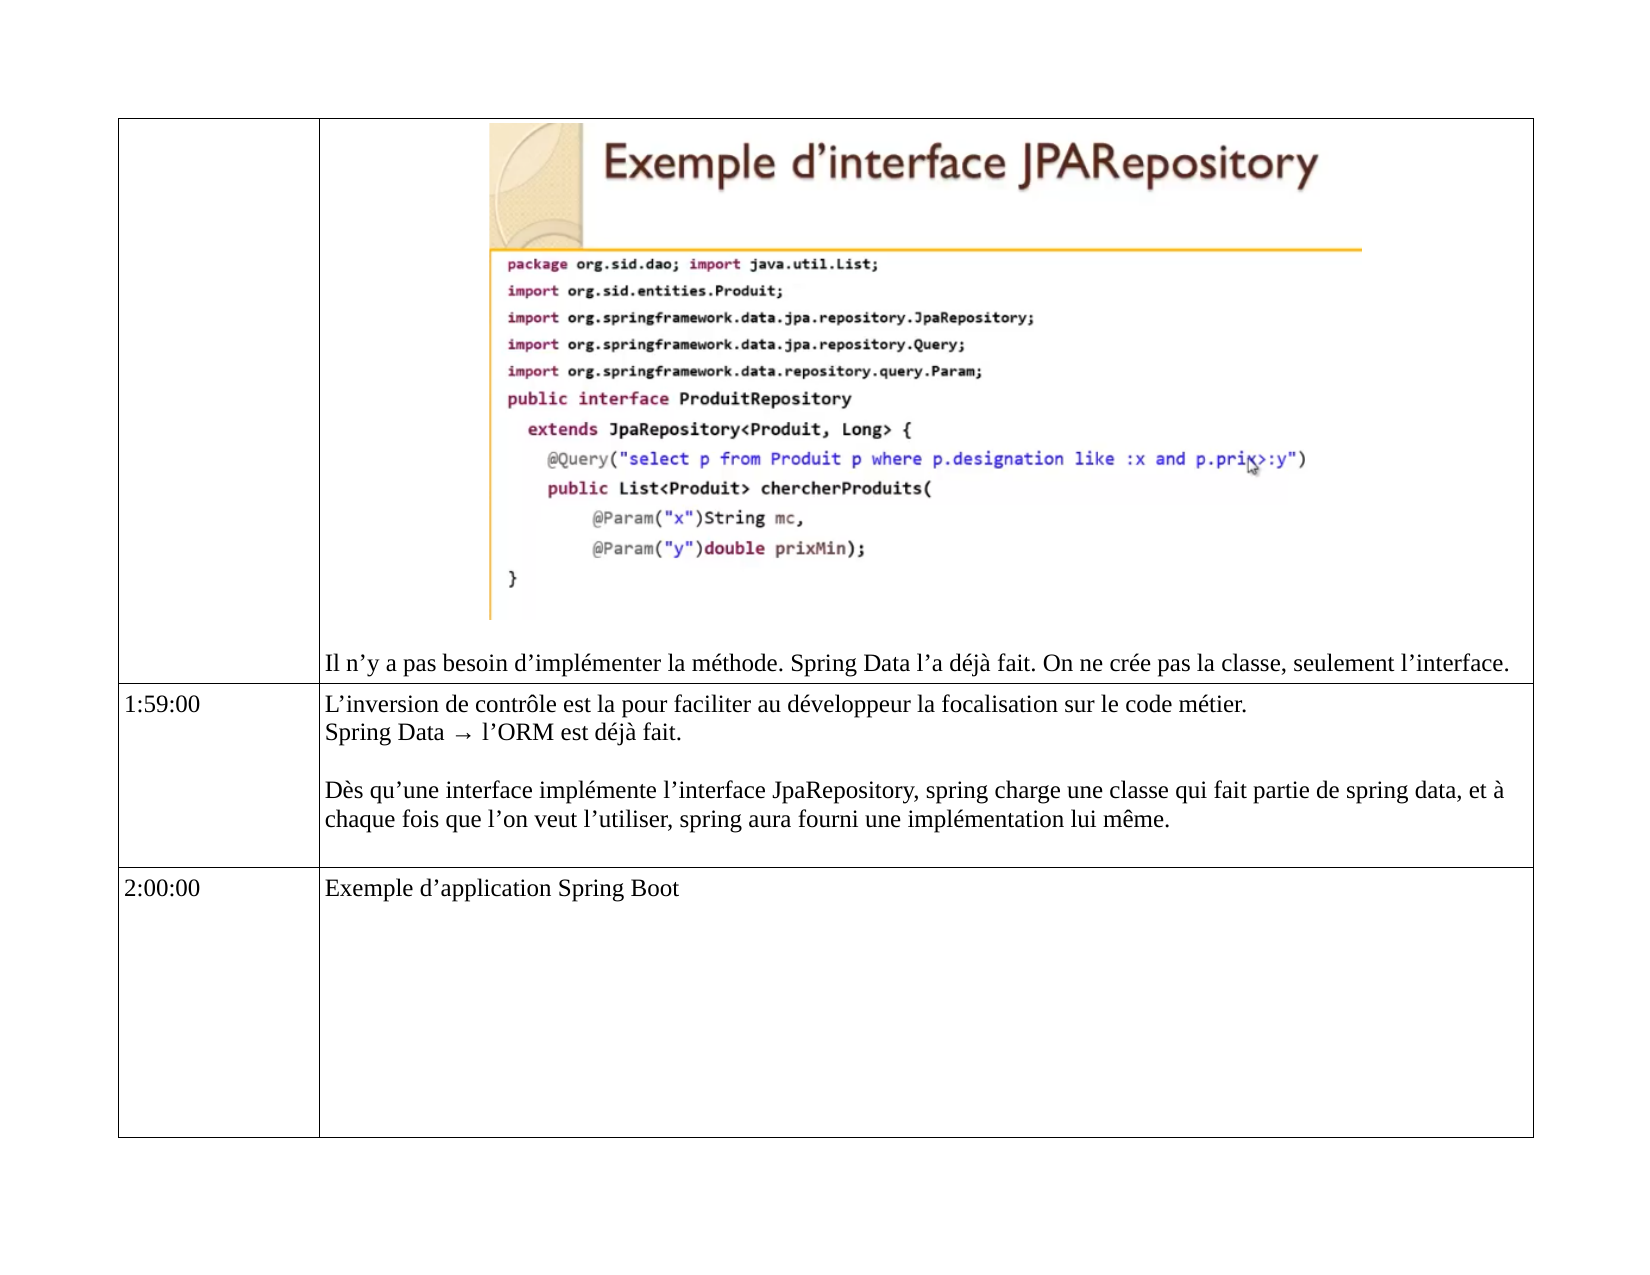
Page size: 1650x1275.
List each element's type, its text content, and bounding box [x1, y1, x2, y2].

table_cell 2:00:00 [119, 868, 319, 1137]
table_cell Exemple d’application Spring Boot [320, 868, 1533, 1137]
table_cell 1:59:00 [119, 684, 319, 867]
table_cell Il n’y a pas besoin d’implémenter la méthode. Spring Data l’a déjà fait. On ne crée pas la classe, seulement l’interface. [320, 119, 1533, 683]
picture [489, 123, 1362, 620]
table_cell [119, 119, 319, 683]
table_cell L’inversion de contrôle est la pour faciliter au développeur la focalisation sur le code métier. Spring Data → l’ORM est déjà fait. Dès qu’une interface implémente l’interface JpaRepository, spring charge une classe qui fait partie de spring data, et à chaque fois que l’on veut l’utiliser, spring aura fourni une implémentation lui même. [320, 684, 1533, 867]
